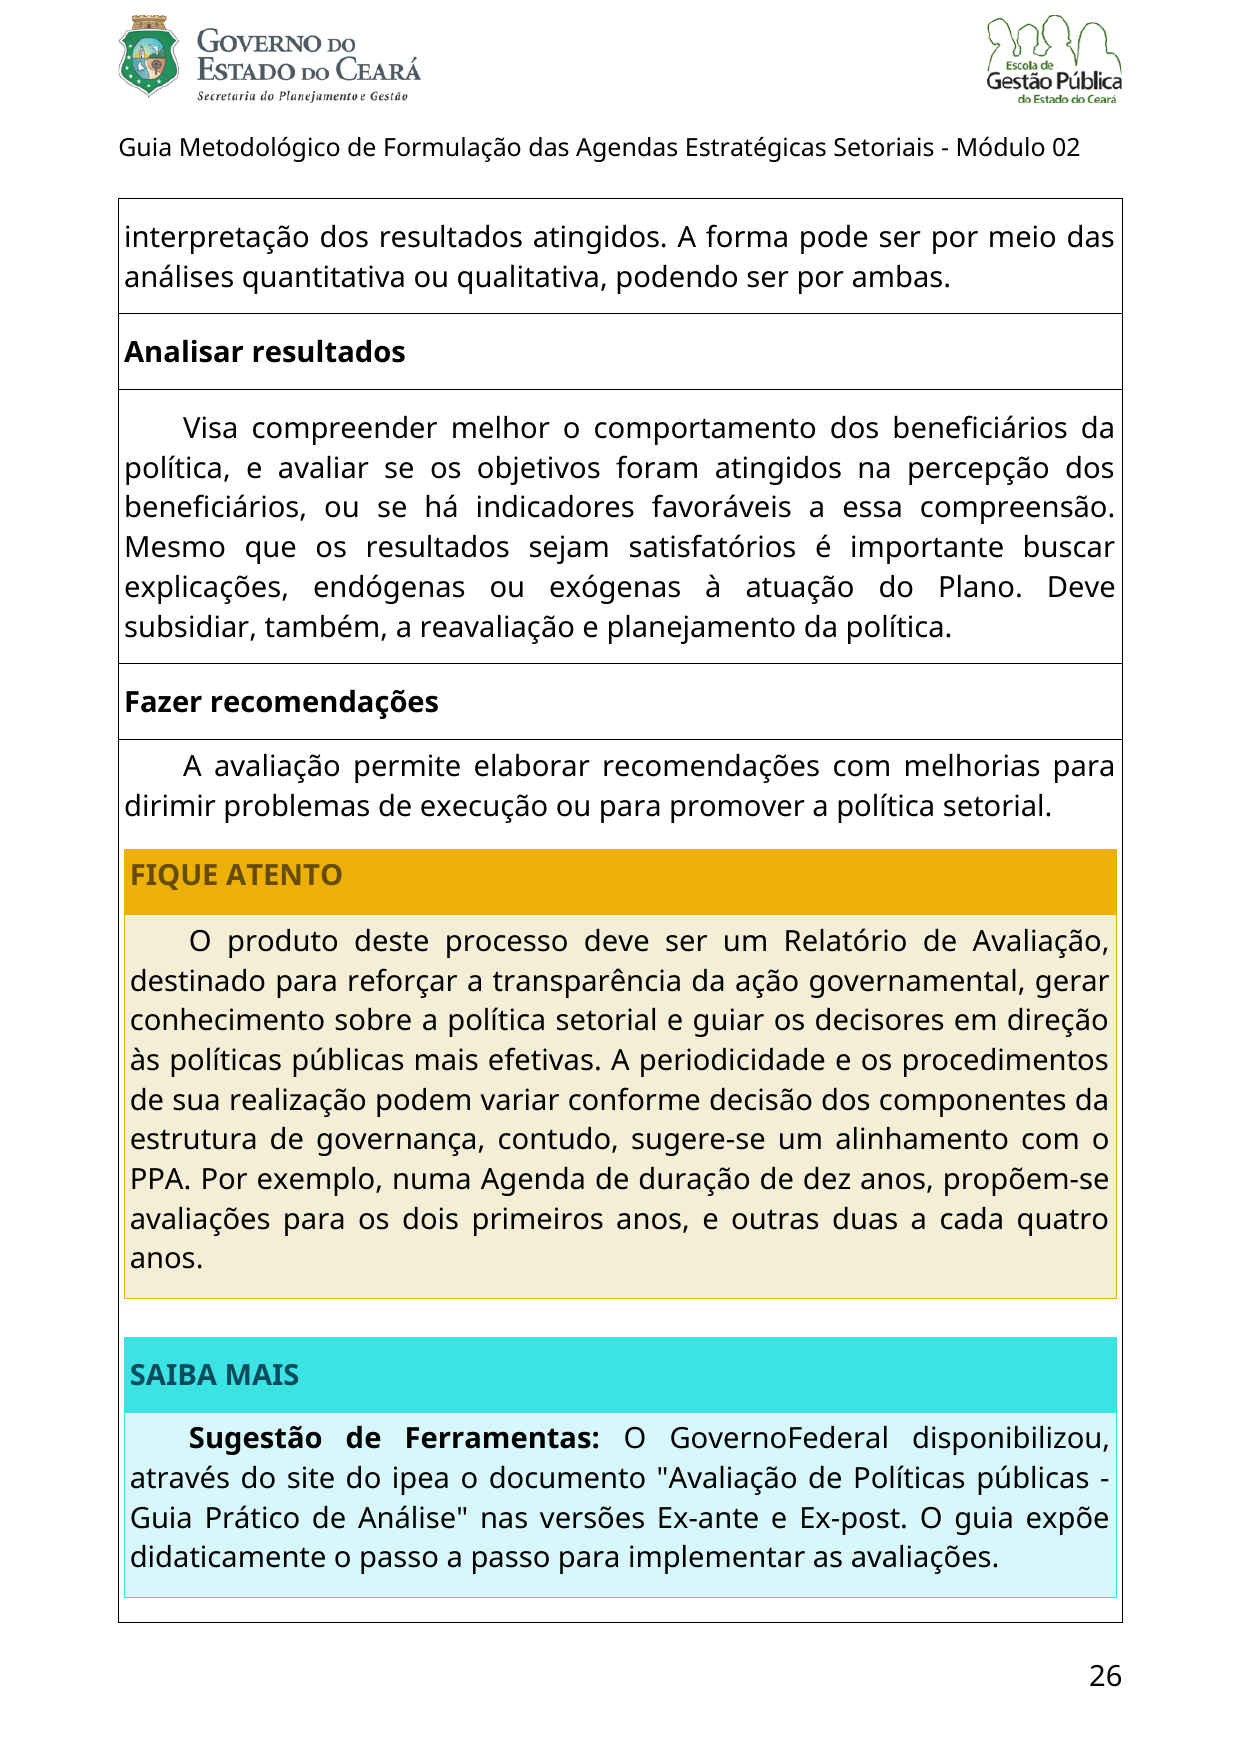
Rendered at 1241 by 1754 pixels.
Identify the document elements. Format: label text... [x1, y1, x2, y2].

table_cell Analisar resultados [119, 314, 1122, 389]
table_cell Sugestão de Ferramentas: O GovernoFederal disponibilizou, através do site do ipea o documento "Avaliação de Políticas públicas - Guia Prático de Análise" nas versões Ex-ante e Ex-post. O guia expõe didaticamente o passo a passo para implementar as avaliações. [125, 1413, 1116, 1597]
table_cell interpretação dos resultados atingidos. A forma pode ser por meio das análises quantitativa ou qualitativa, podendo ser por ambas. [119, 199, 1122, 313]
table_header SAIBA MAIS [125, 1338, 1116, 1412]
table_cell O produto deste processo deve ser um Relatório de Avaliação, destinado para reforçar a transparência da ação governamental, gerar conhecimento sobre a política setorial e guiar os decisores em direção às políticas públicas mais efetivas. A periodicidade e os procedimentos de sua realização podem variar conforme decisão dos componentes da estrutura de governança, contudo, sugere-se um alinhamento com o PPA. Por exemplo, numa Agenda de duração de dez anos, propõem-se avaliações para os dois primeiros anos, e outras duas a cada quatro anos. [125, 915, 1116, 1298]
table_cell Visa compreender melhor o comportamento dos beneficiários da política, e avaliar se os objetivos foram atingidos na percepção dos beneficiários, ou se há indicadores favoráveis a essa compreensão. Mesmo que os resultados sejam satisfatórios é importante buscar explicações, endógenas ou exógenas à atuação do Plano. Deve subsidiar, também, a reavaliação e planejamento da política. [119, 390, 1122, 663]
picture [118, 15, 1122, 103]
table_header FIQUE ATENTO [125, 850, 1116, 914]
table_cell A avaliação permite elaborar recomendações com melhorias para dirimir problemas de execução ou para promover a política setorial. [119, 740, 1122, 1622]
table_cell Fazer recomendações [119, 664, 1122, 739]
